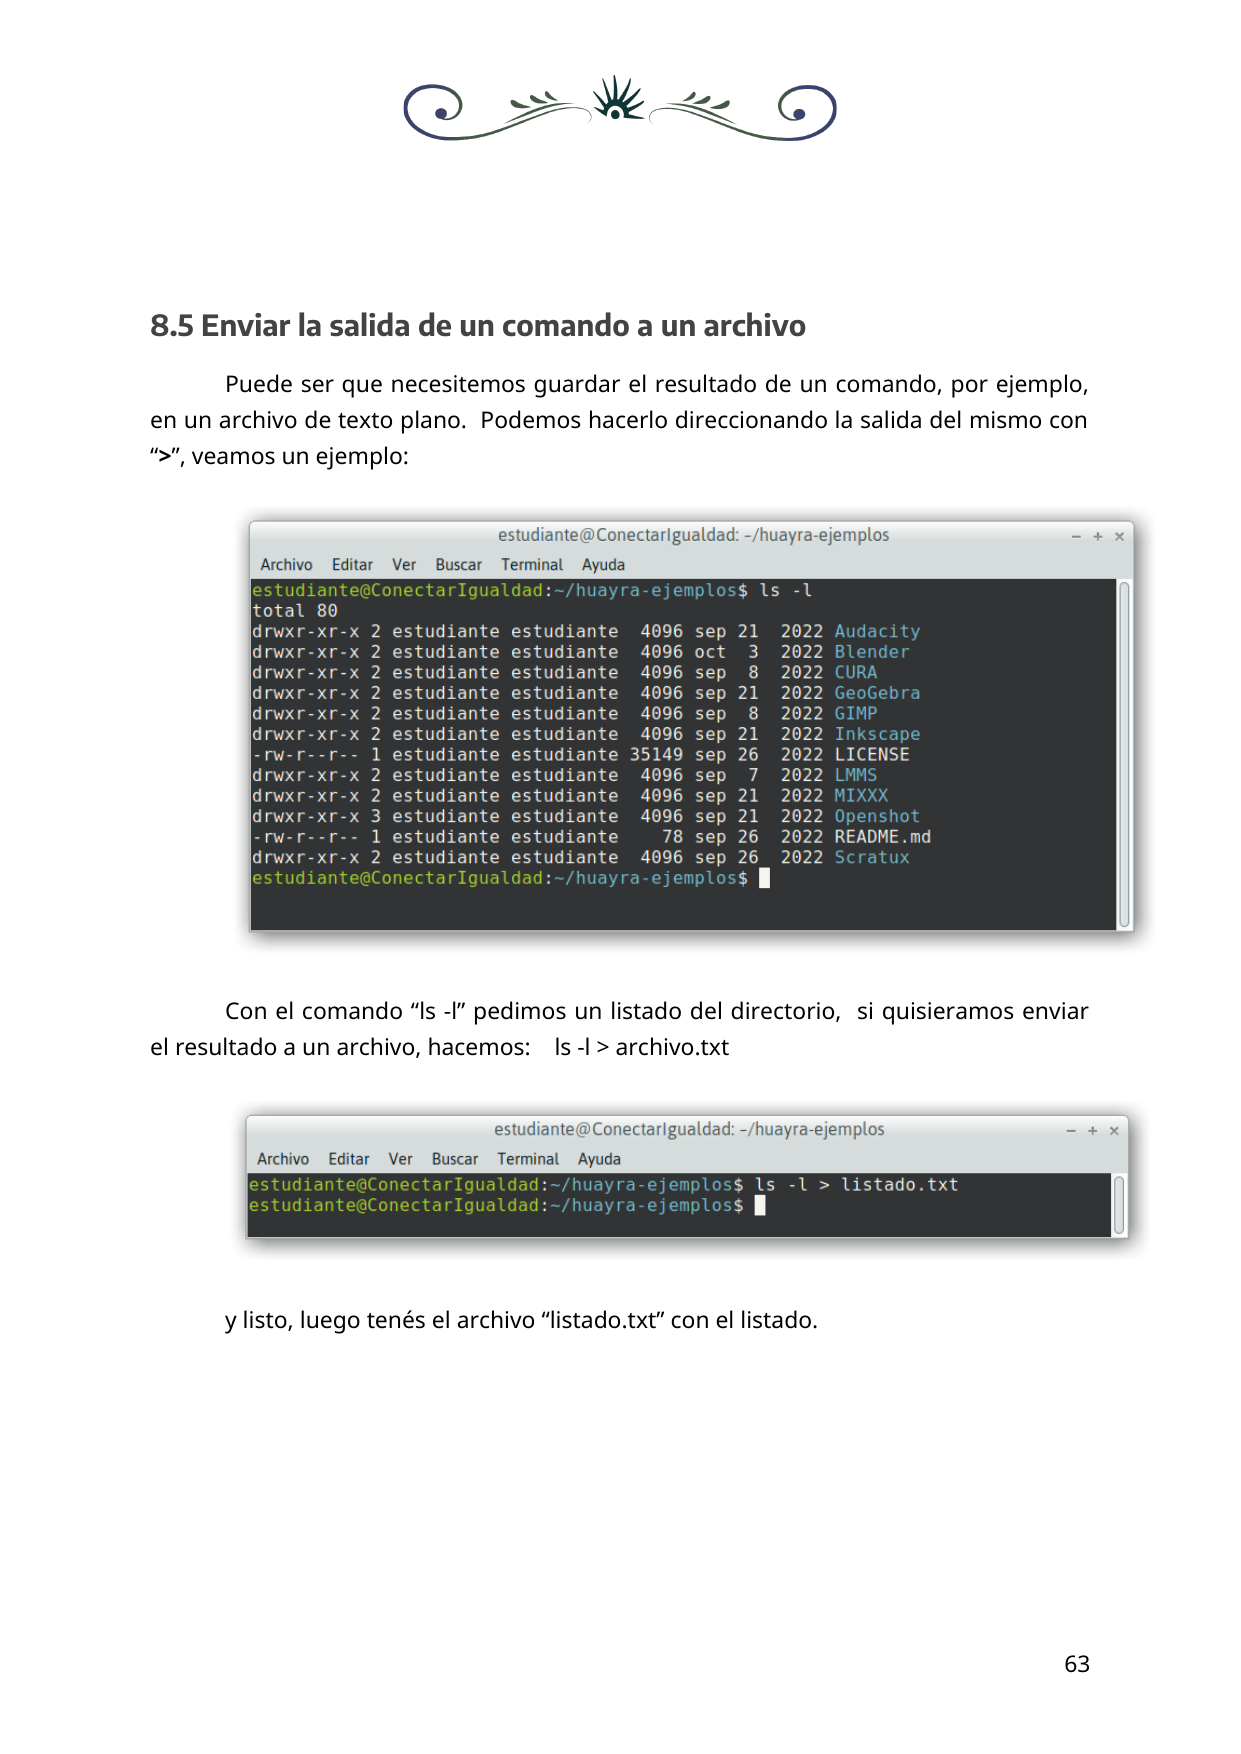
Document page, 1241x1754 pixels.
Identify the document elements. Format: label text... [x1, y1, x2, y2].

text Con el comando “ls -l” pedimos un listado del directorio, si quisieramos enviar el resultado a un archivo, hacemos: ls -l > archivo.txt [150, 995, 1090, 1062]
text y listo, luego tenés el archivo “listado.txt” con el listado. [150, 1304, 1090, 1336]
picture [403, 75, 837, 141]
picture [225, 500, 1166, 966]
subtitle 8.5 Enviar la salida de un comando a un archivo [150, 307, 1090, 343]
picture [225, 1091, 1166, 1275]
text Puede ser que necesitemos guardar el resultado de un comando, por ejemplo, en un archivo de texto plano. Podemos hacerlo direccionando la salida del mismo con “>”, veamos un ejemplo: [150, 368, 1090, 471]
